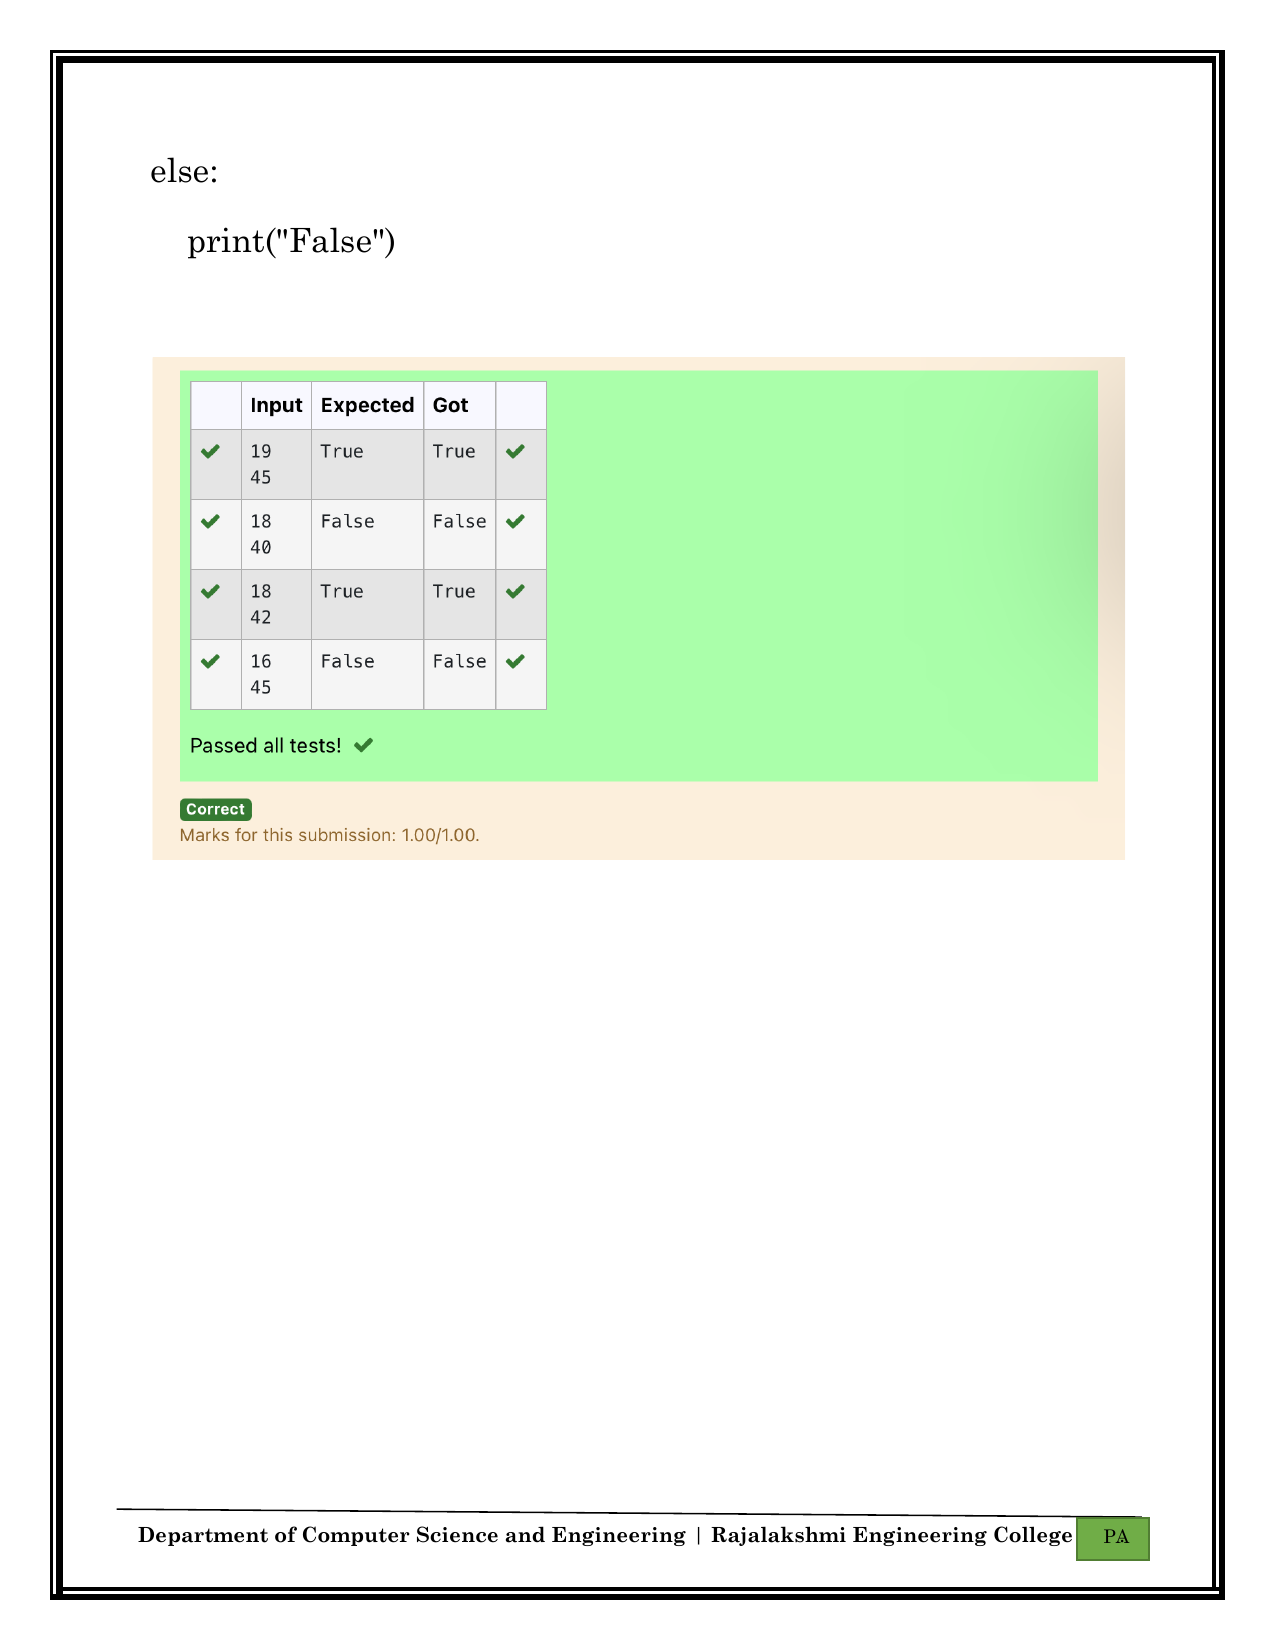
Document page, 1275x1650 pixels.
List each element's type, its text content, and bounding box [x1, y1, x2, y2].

text print("False") [150, 219, 1125, 259]
picture [150, 357, 1125, 860]
text else: [150, 150, 1125, 190]
